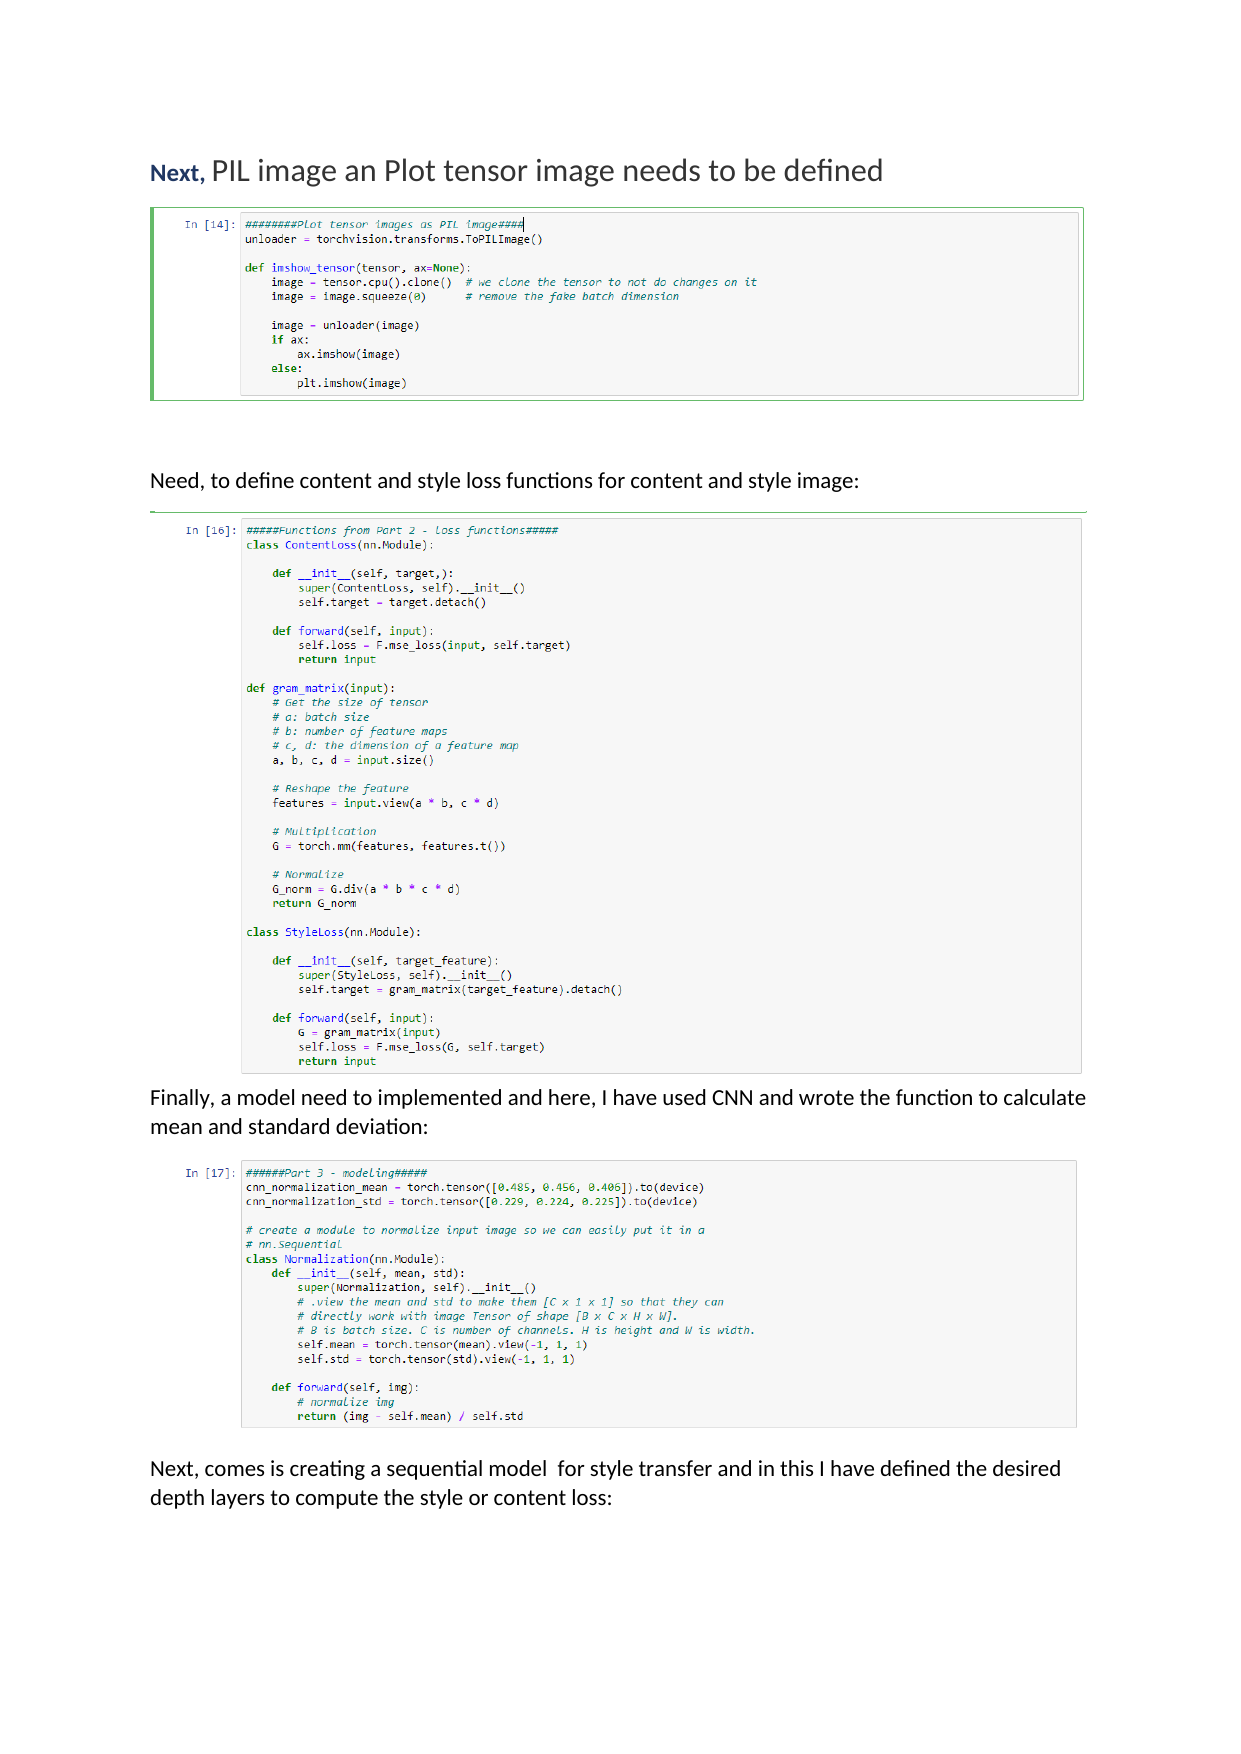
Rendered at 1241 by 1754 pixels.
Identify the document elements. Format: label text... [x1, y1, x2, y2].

text Finally, a model need to implemented and here, I have used CNN and wrote the function to calculate mean and standard deviation: [150, 1083, 1090, 1140]
text Need, to define content and style loss functions for content and style image: [150, 466, 1090, 494]
subtitle Next, PIL image an Plot tensor image needs to be defined [150, 150, 1090, 189]
text Next, comes is creating a sequential model for style transfer and in this I have defined the desired depth layers to compute the style or content loss: [150, 1454, 1090, 1511]
